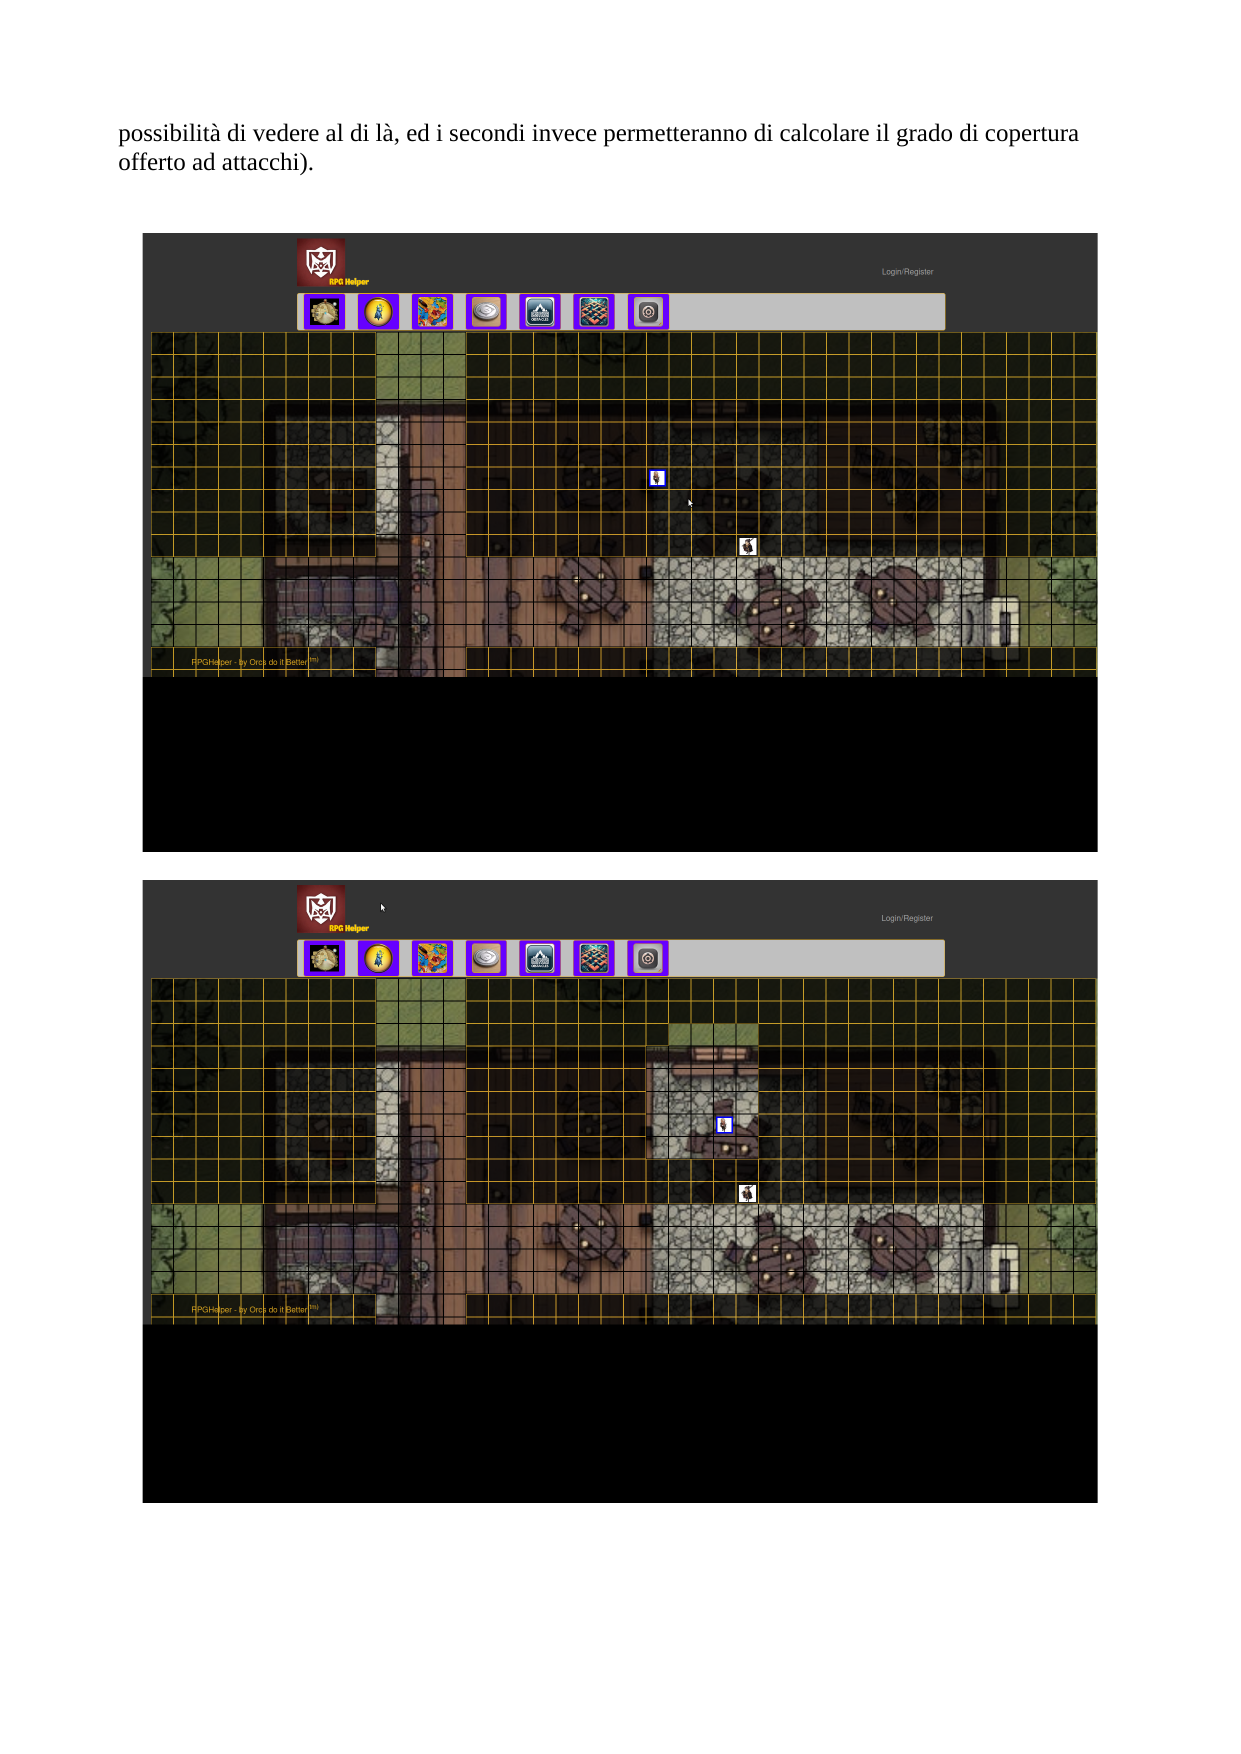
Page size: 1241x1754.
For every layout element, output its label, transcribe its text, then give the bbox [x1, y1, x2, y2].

picture [142, 880, 1098, 1503]
text possibilità di vedere al di là, ed i secondi invece permetteranno di calcolare il grado di copertura offerto ad attacchi). [118, 118, 1122, 176]
picture [142, 233, 1098, 852]
